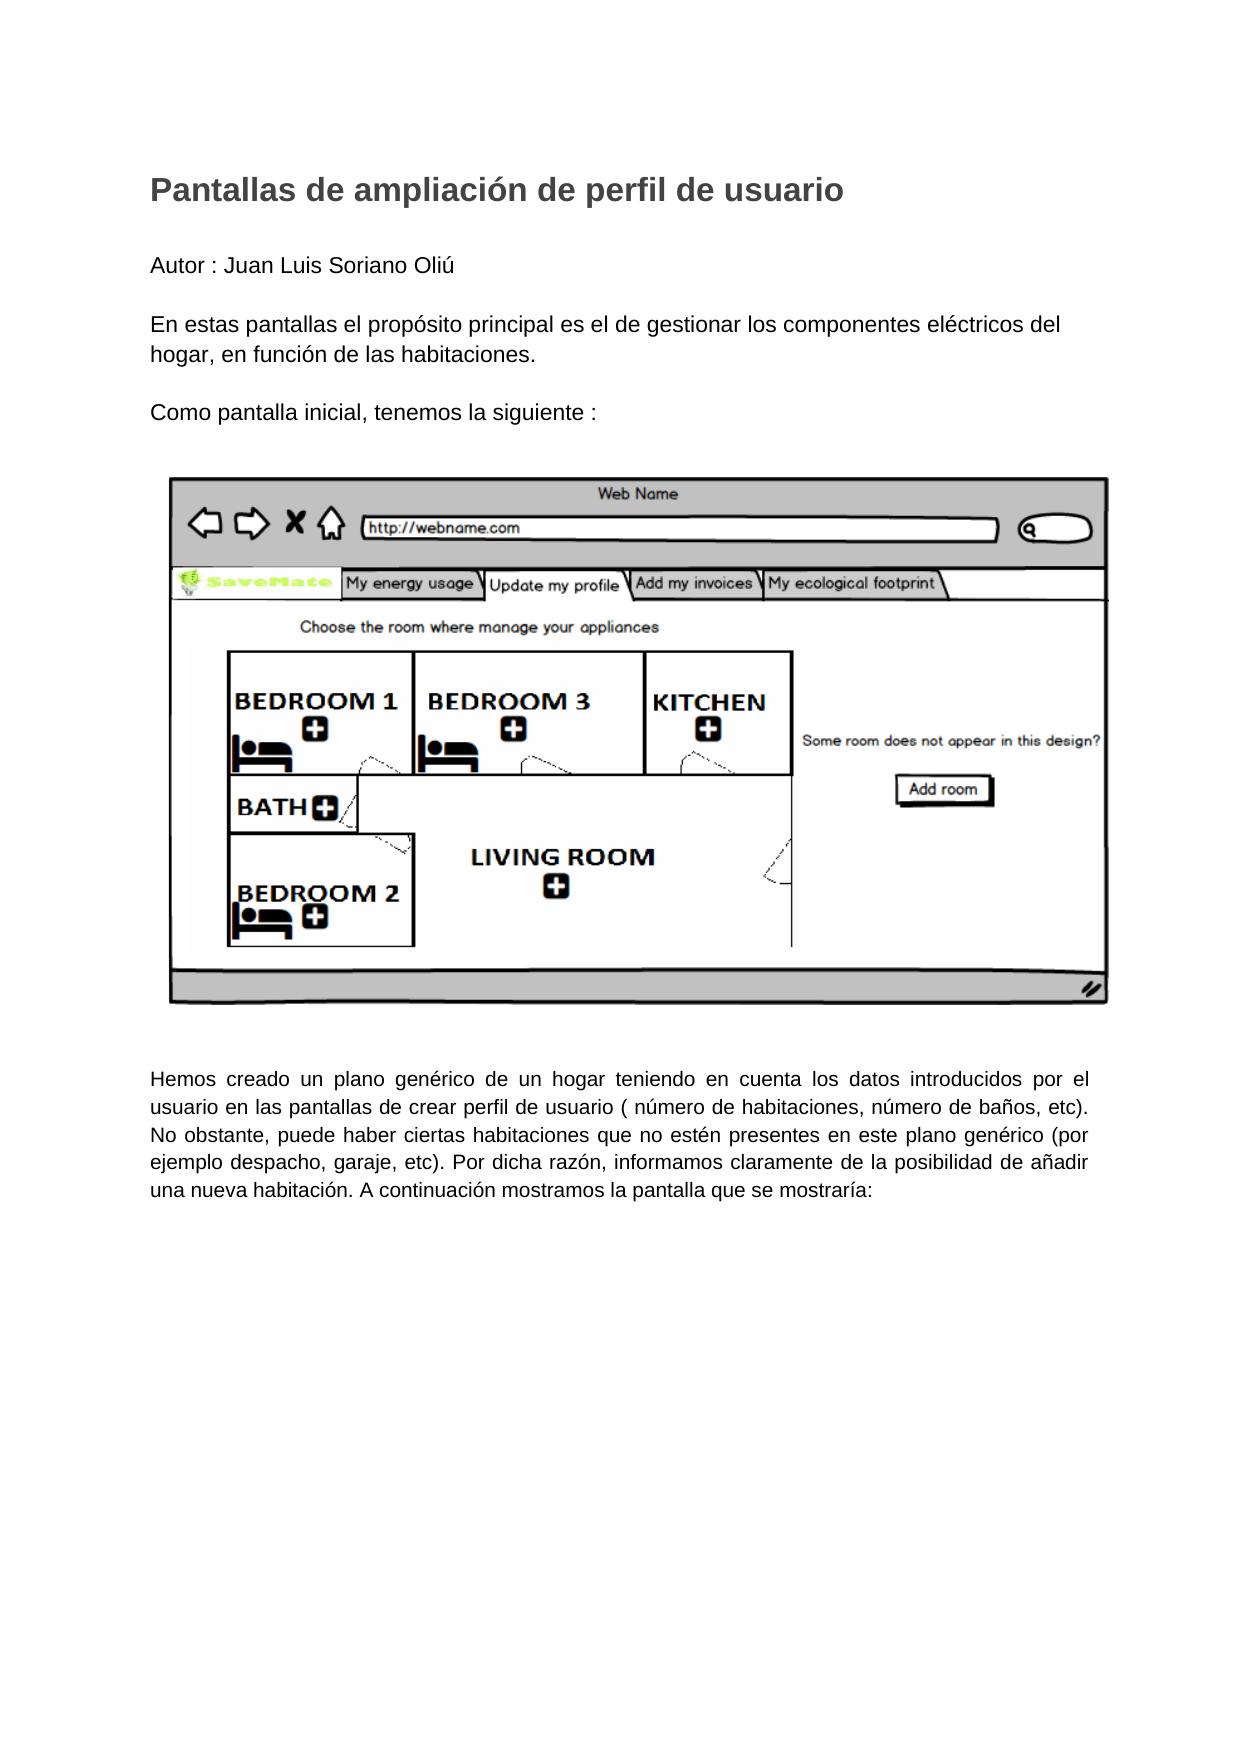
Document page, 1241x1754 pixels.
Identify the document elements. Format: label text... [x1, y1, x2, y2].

subtitle Pantallas de ampliación de perfil de usuario [150, 171, 1091, 208]
text En estas pantallas el propósito principal es el de gestionar los componentes eléctricos del hogar, en función de las habitaciones. [150, 312, 1091, 367]
text Como pantalla inicial, tenemos la siguiente : [150, 400, 1091, 426]
text Autor : Juan Luis Soriano Oliú [150, 253, 1091, 279]
text Hemos creado un plano genérico de un hogar teniendo en cuenta los datos introducidos por el usuario en las pantallas de crear perfil de usuario ( número de habitaciones, número de baños, etc). No obstante, puede haber ciertas habitaciones que no estén presentes en este plano genérico (por ejemplo despacho, garaje, etc). Por dicha razón, informamos claramente de la posibilidad de añadir una nueva habitación. A continuación mostramos la pantalla que se mostraría: [150, 1067, 1091, 1202]
picture [168, 477, 1109, 1005]
